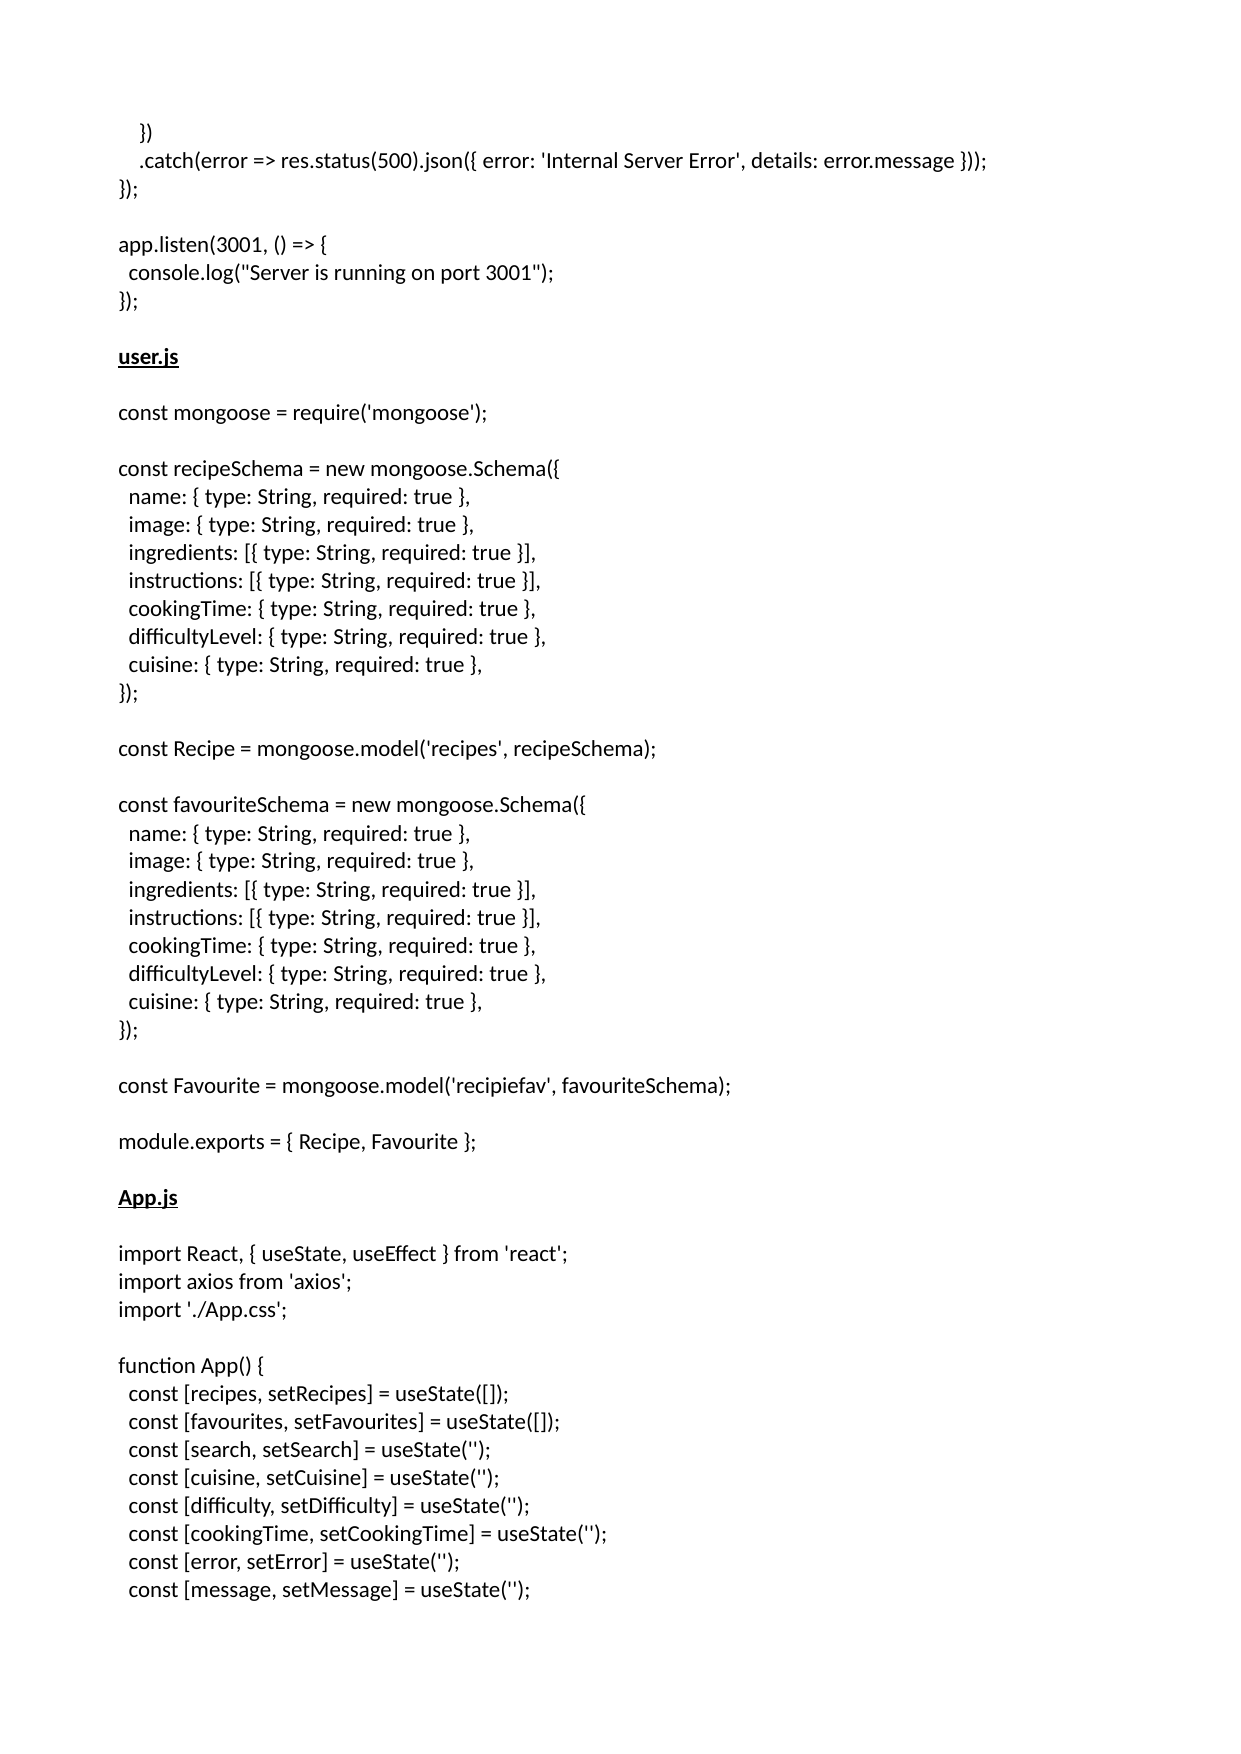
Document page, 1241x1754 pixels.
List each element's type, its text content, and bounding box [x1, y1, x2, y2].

list import axios from 'axios'; [118, 1267, 1122, 1295]
list }); [118, 286, 1122, 314]
list cuisine: { type: String, required: true }, [118, 651, 1122, 678]
list const [message, setMessage] = useState(''); [118, 1575, 1122, 1603]
list name: { type: String, required: true }, [118, 819, 1122, 847]
list image: { type: String, required: true }, [118, 510, 1122, 538]
list import React, { useState, useEffect } from 'react'; [118, 1239, 1122, 1267]
list }); [118, 174, 1122, 202]
list app.listen(3001, () => { [118, 230, 1122, 258]
list cuisine: { type: String, required: true }, [118, 987, 1122, 1015]
list .catch(error => res.status(500).json({ error: 'Internal Server Error', details: error.message })); [118, 146, 1122, 174]
list const recipeSchema = new mongoose.Schema({ [118, 454, 1122, 482]
list const [difficulty, setDifficulty] = useState(''); [118, 1491, 1122, 1519]
list name: { type: String, required: true }, [118, 482, 1122, 510]
list instructions: [{ type: String, required: true }], [118, 903, 1122, 931]
list const mongoose = require('mongoose'); [118, 398, 1122, 426]
list const [favourites, setFavourites] = useState([]); [118, 1407, 1122, 1435]
list console.log("Server is running on port 3001"); [118, 258, 1122, 286]
list const favouriteSchema = new mongoose.Schema({ [118, 791, 1122, 819]
list const [search, setSearch] = useState(''); [118, 1435, 1122, 1463]
list const Recipe = mongoose.model('recipes', recipeSchema); [118, 734, 1122, 763]
list image: { type: String, required: true }, [118, 847, 1122, 875]
list const [recipes, setRecipes] = useState([]); [118, 1379, 1122, 1407]
list function App() { [118, 1351, 1122, 1379]
list ingredients: [{ type: String, required: true }], [118, 875, 1122, 903]
list }); [118, 678, 1122, 707]
list difficultyLevel: { type: String, required: true }, [118, 959, 1122, 987]
list difficultyLevel: { type: String, required: true }, [118, 622, 1122, 651]
list import './App.css'; [118, 1295, 1122, 1323]
list const [error, setError] = useState(''); [118, 1547, 1122, 1575]
list instructions: [{ type: String, required: true }], [118, 566, 1122, 594]
list cookingTime: { type: String, required: true }, [118, 594, 1122, 622]
list user.js [118, 342, 1122, 370]
list module.exports = { Recipe, Favourite }; [118, 1127, 1122, 1155]
list cookingTime: { type: String, required: true }, [118, 931, 1122, 959]
list const Favourite = mongoose.model('recipiefav', favouriteSchema); [118, 1071, 1122, 1099]
list App.js [118, 1183, 1122, 1211]
list }); [118, 1015, 1122, 1043]
list const [cuisine, setCuisine] = useState(''); [118, 1463, 1122, 1491]
list const [cookingTime, setCookingTime] = useState(''); [118, 1519, 1122, 1547]
list }) [118, 118, 1122, 146]
list ingredients: [{ type: String, required: true }], [118, 538, 1122, 566]
